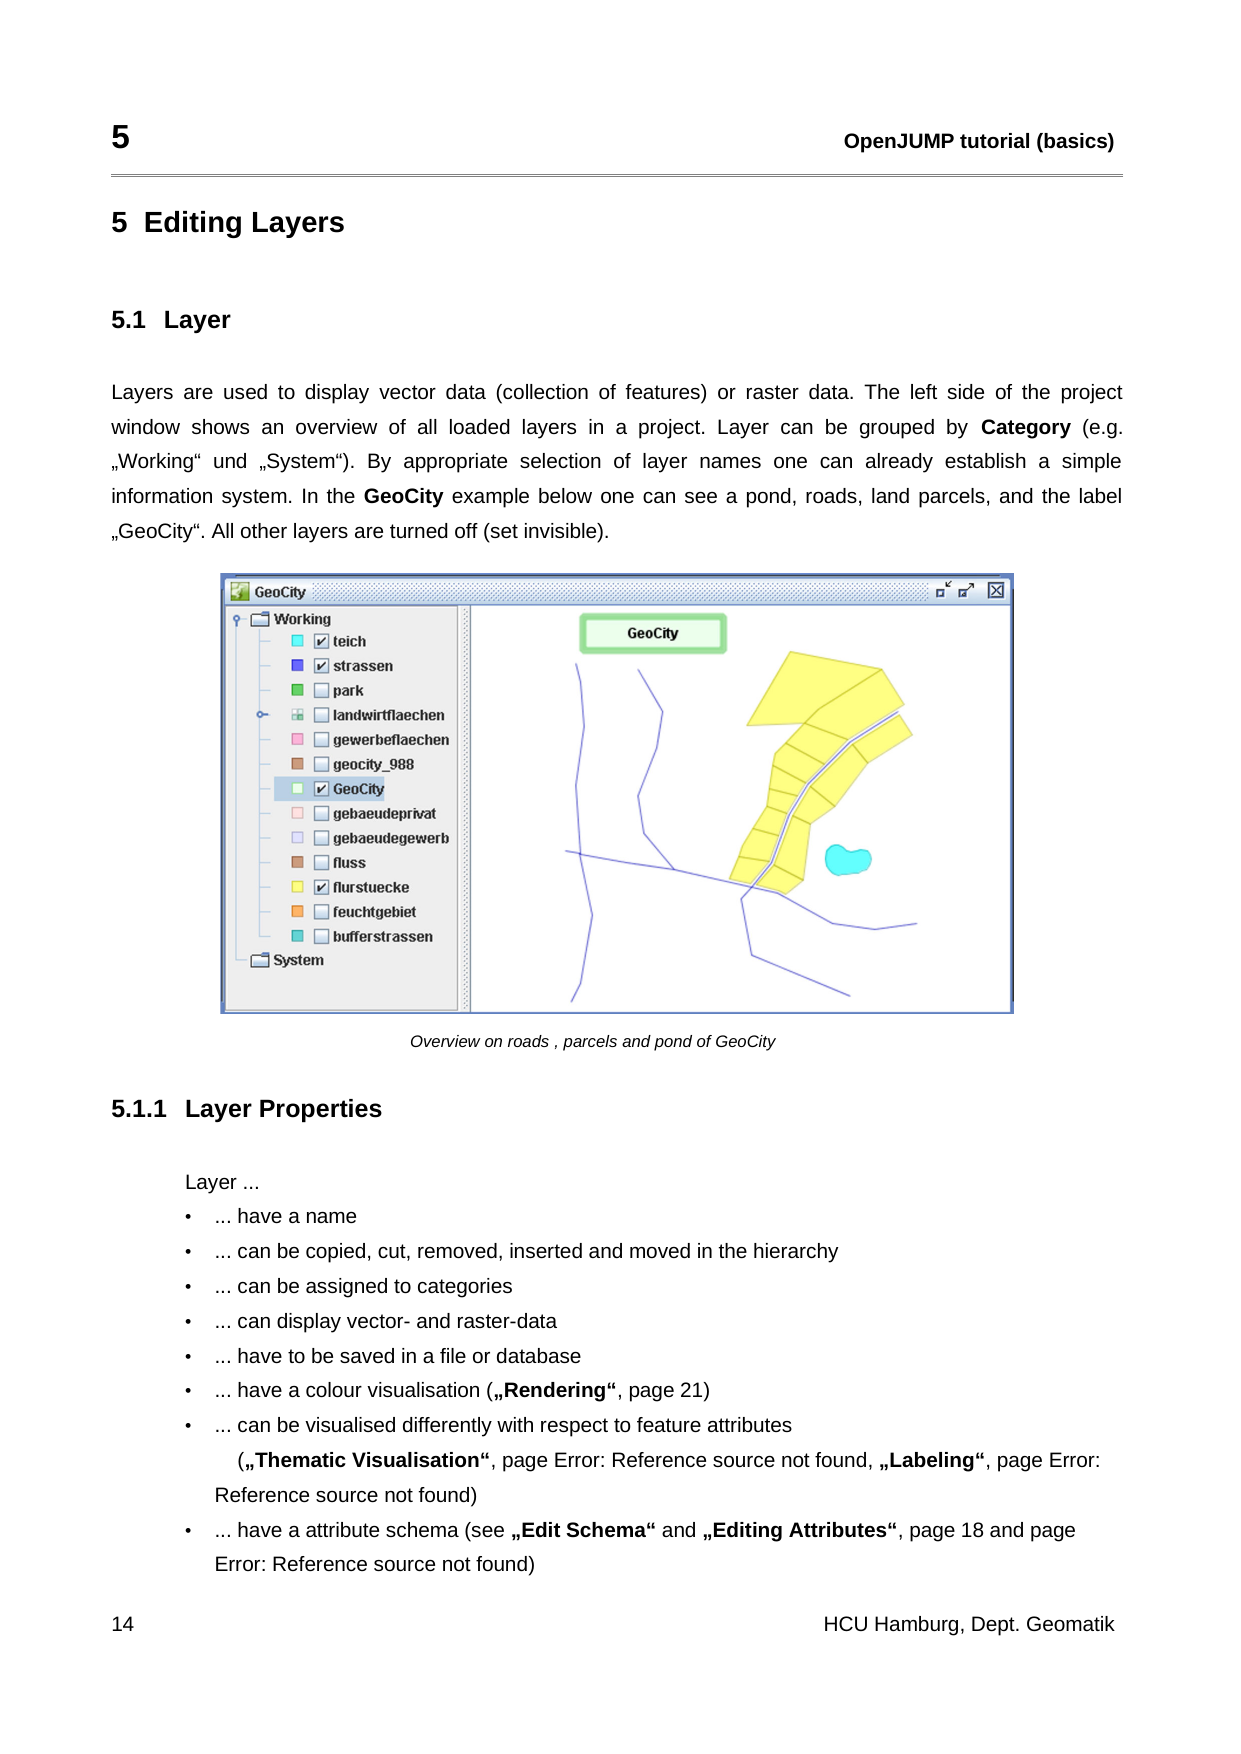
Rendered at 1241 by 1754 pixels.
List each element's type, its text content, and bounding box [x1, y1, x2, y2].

text Overview on roads , parcels and pond of GeoCity [111, 1033, 1123, 1051]
list ... have to be saved in a file or database [185, 1344, 1123, 1368]
subtitle Layer [111, 305, 1123, 333]
list ... have a name [185, 1205, 1123, 1228]
list ... can be assigned to categories [185, 1275, 1123, 1298]
subtitle Editing Layers [111, 206, 1123, 238]
list ... have a colour visualisation („Rendering“, page 20) [185, 1379, 1123, 1402]
text Layers are used to display vector data (collection of features) or raster data. The left side of the project window shows an overview of all loaded layers in a project. Layer can be grouped by Category (e.g. „Working“ und „System“). By appropriate selection of layer names one can already establish a simple information system. In the GeoCity example below one can see a pond, roads, land parcels, and the label „GeoCity“. All other layers are turned off (set invisible). [111, 381, 1123, 543]
list ... have a attribute schema (see „Edit Schema“ and „Editing Attributes“, page 18 and page ) [185, 1518, 1123, 1576]
subtitle Layer Properties [111, 1095, 1123, 1123]
text Layer ... [185, 1170, 1123, 1194]
list ... can display vector- and raster-data [185, 1309, 1123, 1333]
list ... can be copied, cut, removed, inserted and moved in the hierarchy [185, 1240, 1123, 1263]
picture [220, 573, 1014, 1014]
list ... can be visualised differently with respect to feature attributes („Thematic Visualisation“, page , „Labeling“, page ) [185, 1414, 1123, 1507]
